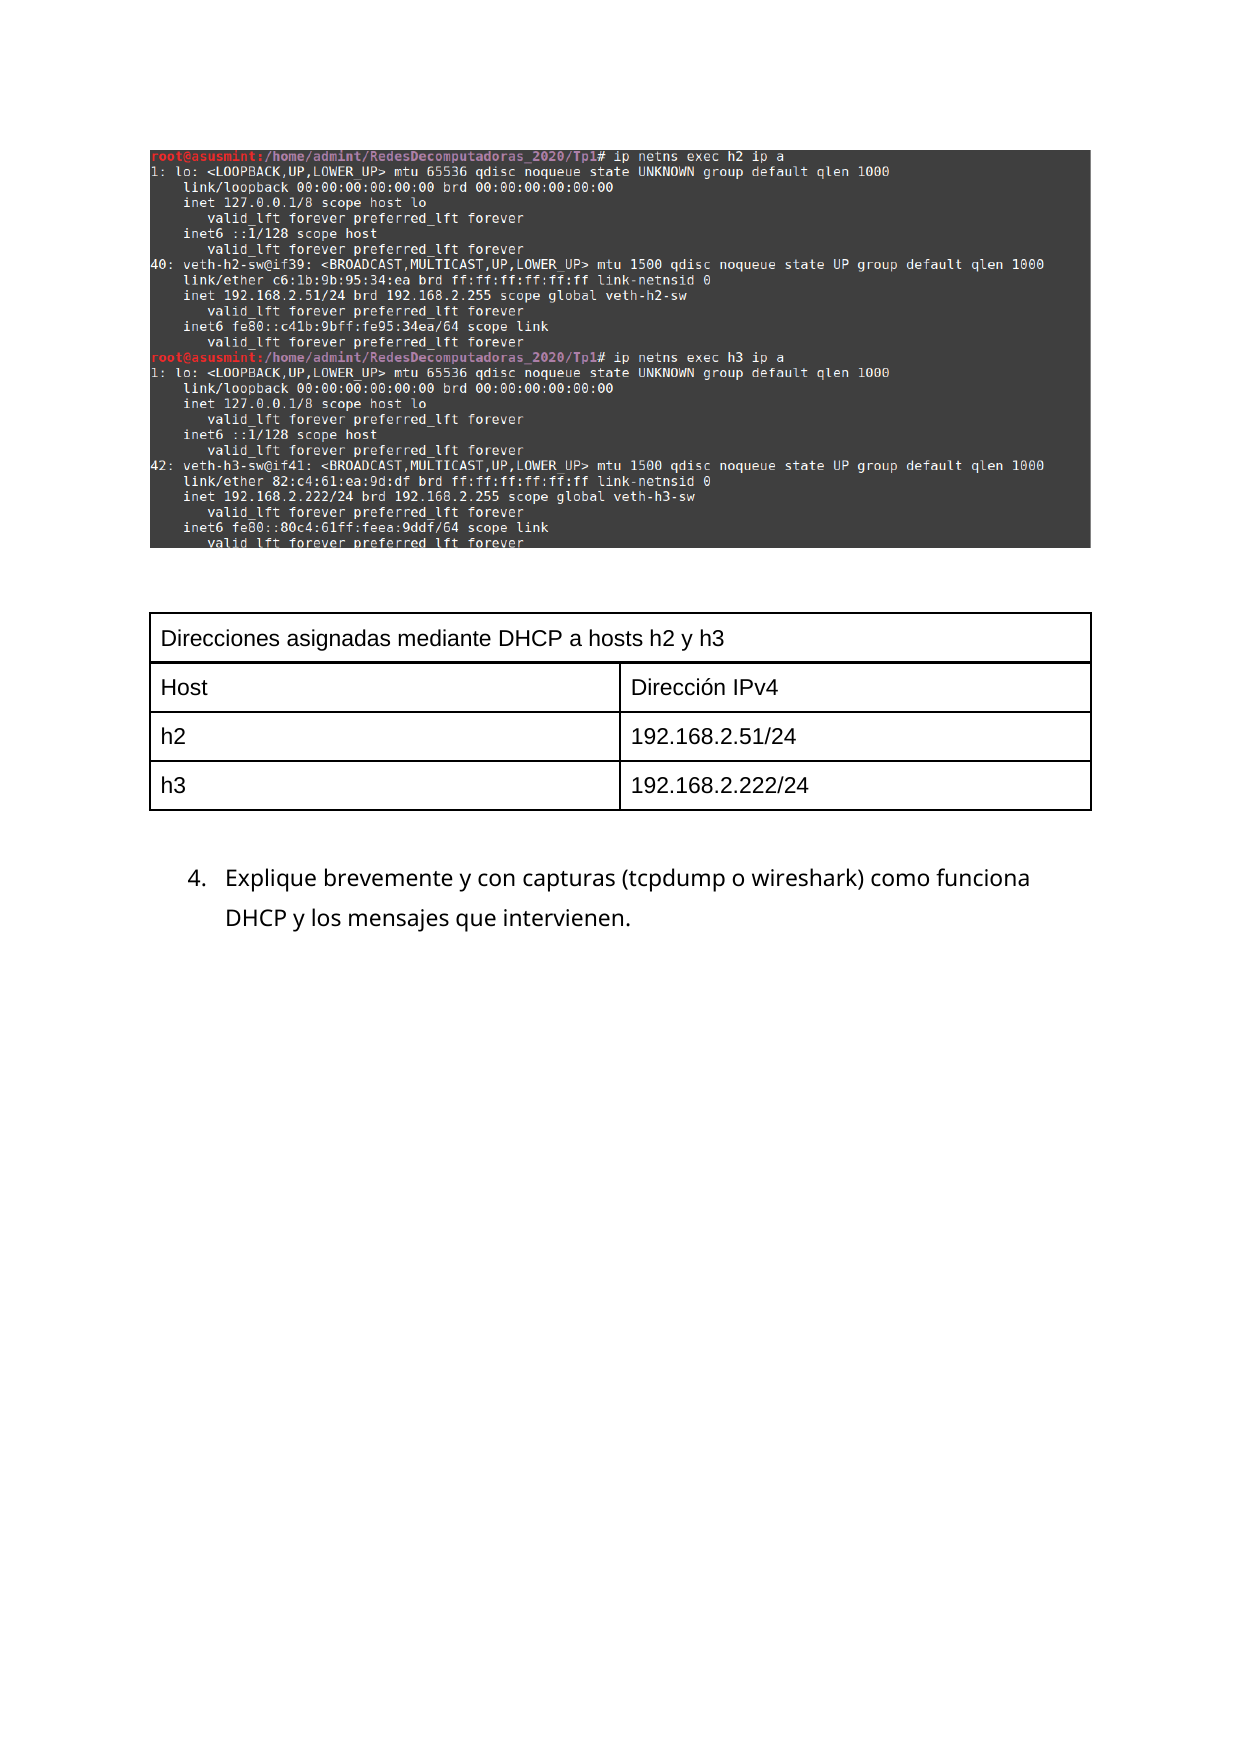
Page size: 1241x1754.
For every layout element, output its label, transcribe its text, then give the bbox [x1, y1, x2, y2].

table_cell Host [151, 664, 619, 711]
table_header Direcciones asignadas mediante DHCP a hosts h2 y h3 [151, 614, 1090, 661]
table_cell 192.168.2.222/24 [621, 762, 1090, 809]
picture [150, 150, 1091, 548]
table_cell h3 [151, 762, 619, 809]
table_cell h2 [151, 713, 619, 760]
table_cell Dirección IPv4 [621, 664, 1090, 711]
list Explique brevemente y con capturas (tcpdump o wireshark) como funciona DHCP y los mensajes que intervienen. [187, 862, 1090, 933]
table_cell 192.168.2.51/24 [621, 713, 1090, 760]
